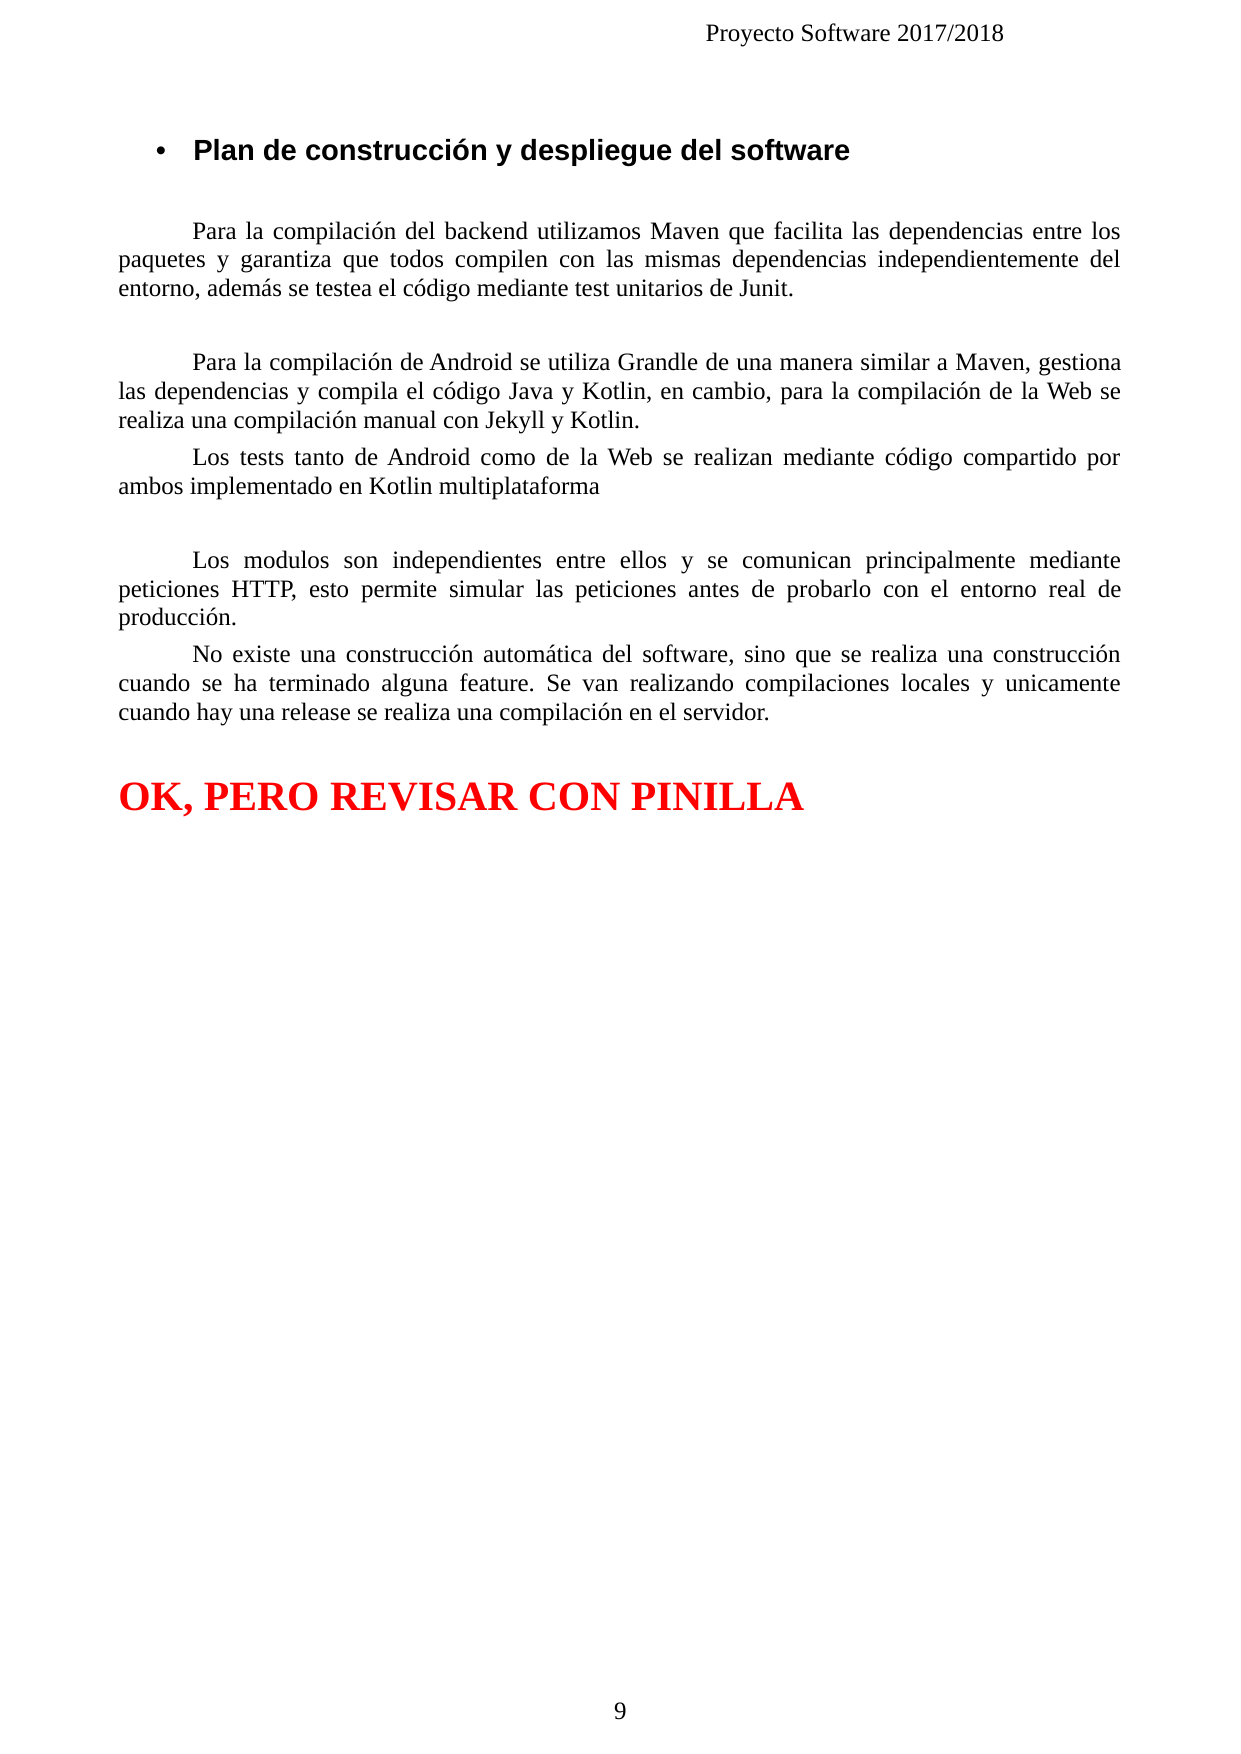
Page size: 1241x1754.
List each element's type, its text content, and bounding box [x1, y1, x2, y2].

text Los tests tanto de Android como de la Web se realizan mediante código compartido por ambos implementado en Kotlin multiplataforma [118, 442, 1122, 499]
text OK, PERO REVISAR CON PINILLA [118, 771, 1122, 819]
text Los modulos son independientes entre ellos y se comunican principalmente mediante peticiones HTTP, esto permite simular las peticiones antes de probarlo con el entorno real de producción. [118, 545, 1122, 631]
text Para la compilación del backend utilizamos Maven que facilita las dependencias entre los paquetes y garantiza que todos compilen con las mismas dependencias independientemente del entorno, además se testea el código mediante test unitarios de Junit. [118, 216, 1122, 302]
text No existe una construcción automática del software, sino que se realiza una construcción cuando se ha terminado alguna feature. Se van realizando compilaciones locales y unicamente cuando hay una release se realiza una compilación en el servidor. [118, 639, 1122, 726]
text Para la compilación de Android se utiliza Grandle de una manera similar a Maven, gestiona las dependencias y compila el código Java y Kotlin, en cambio, para la compilación de la Web se realiza una compilación manual con Jekyll y Kotlin. [118, 347, 1122, 434]
subtitle Plan de construcción y despliegue del software [156, 133, 1122, 166]
